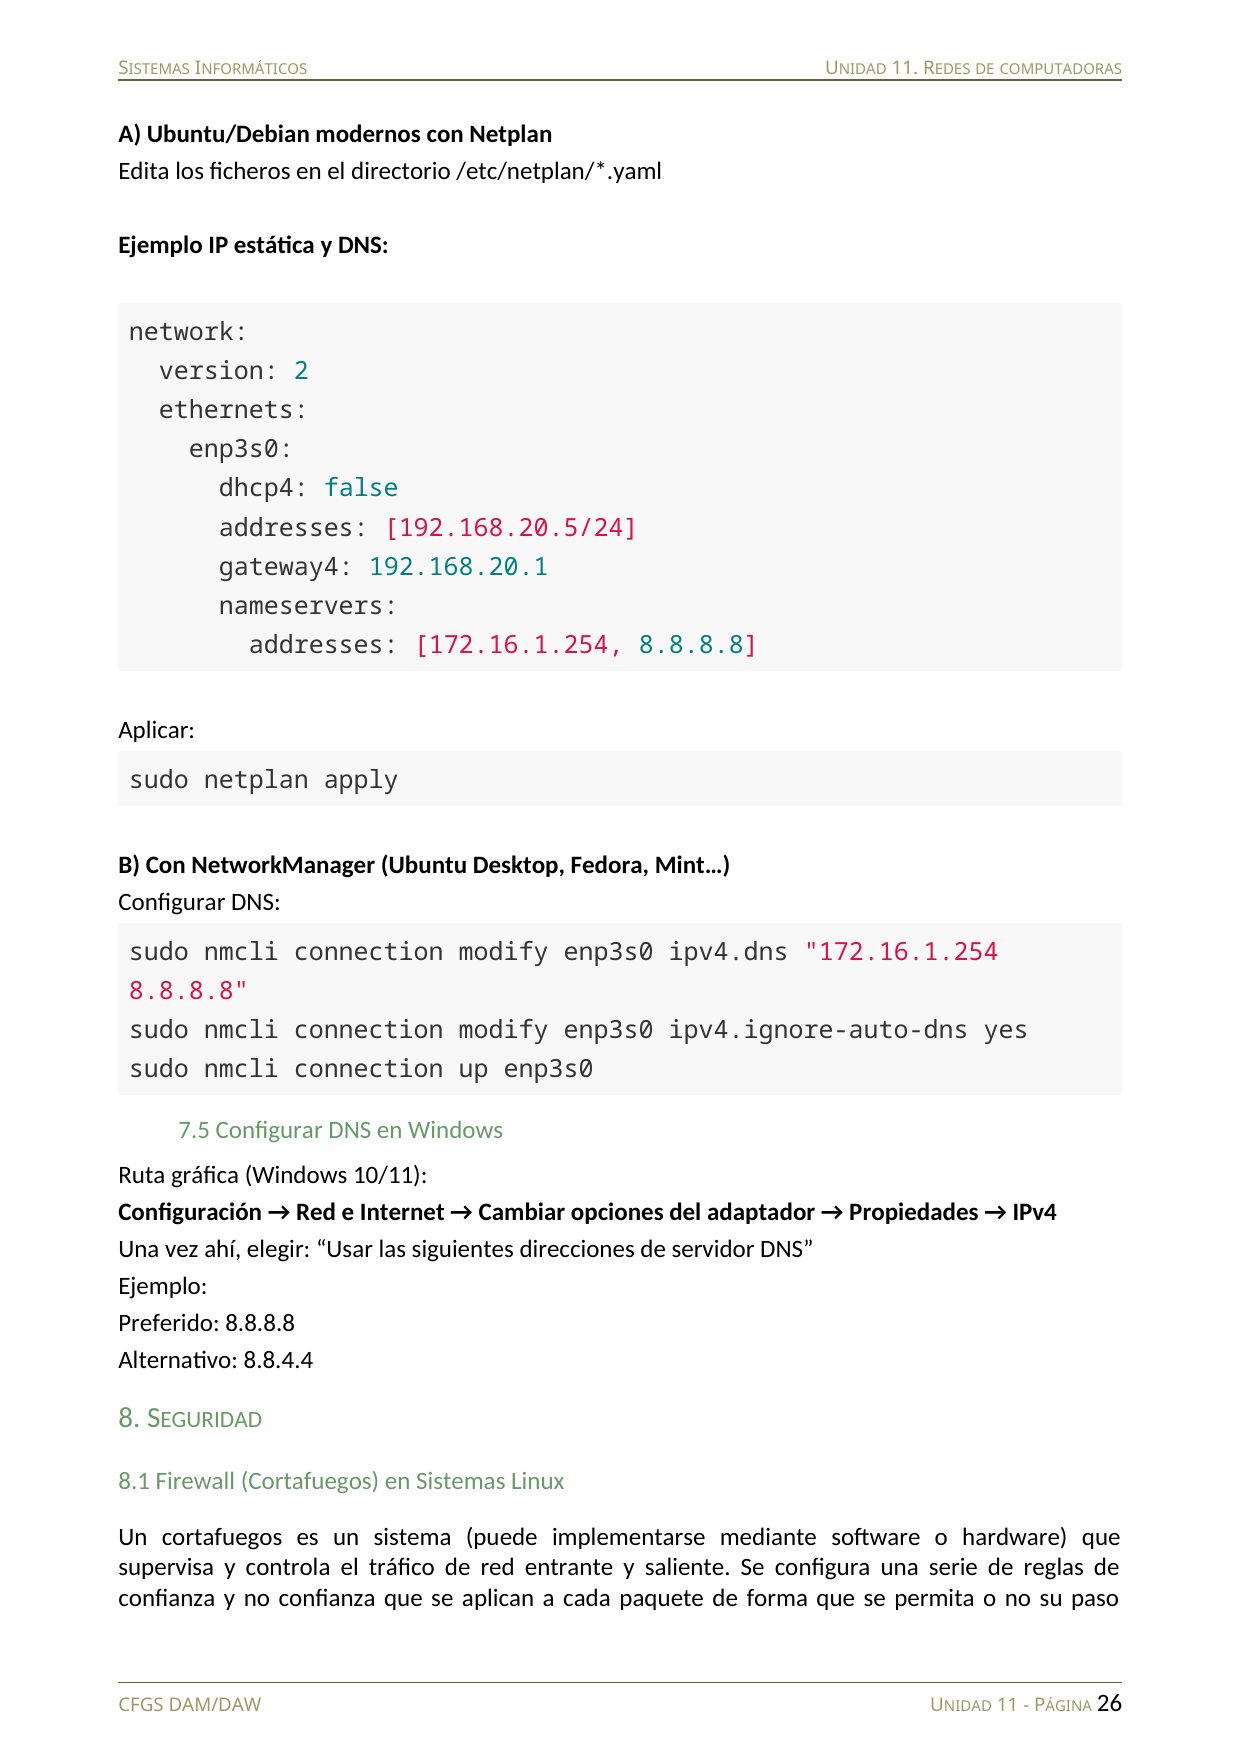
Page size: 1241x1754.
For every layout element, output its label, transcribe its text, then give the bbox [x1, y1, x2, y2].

text Configuración → Red e Internet → Cambiar opciones del adaptador → Propiedades → IPv4 [118, 1196, 1122, 1227]
text Preferido: 8.8.8.8 [118, 1307, 1122, 1338]
text Aplicar: [118, 714, 1122, 744]
table_header network: version: 2 ethernets: enp3s0: dhcp4: false addresses: [192.168.20.5/24] gateway4: 192.168.20.1 nameservers: addresses: [172.16.1.254, 8.8.8.8] [118, 303, 1122, 671]
text Una vez ahí, elegir: “Usar las siguientes direcciones de servidor DNS” [118, 1233, 1122, 1264]
table_header sudo netplan apply [118, 751, 1122, 806]
text Ruta gráfica (Windows 10/11): [118, 1159, 1122, 1190]
text Edita los ficheros en el directorio /etc/netplan/*.yaml [118, 155, 1122, 186]
text Un cortafuegos es un sistema (puede implementarse mediante software o hardware) que supervisa y controla el tráfico de red entrante y saliente. Se configura una serie de reglas de confianza y no confianza que se aplican a cada paquete de forma que se permita o no su paso [118, 1521, 1122, 1612]
text B) Con NetworkManager (Ubuntu Desktop, Fedora, Mint…) [118, 849, 1122, 879]
text A) Ubuntu/Debian modernos con Netplan [118, 118, 1122, 148]
text Ejemplo: [118, 1270, 1122, 1301]
subtitle 7.5 Configurar DNS en Windows [178, 1114, 1122, 1144]
text Ejemplo IP estática y DNS: [118, 229, 1122, 259]
table_header sudo nmcli connection modify enp3s0 ipv4.dns "172.16.1.254 8.8.8.8" sudo nmcli connection modify enp3s0 ipv4.ignore-auto-dns yes sudo nmcli connection up enp3s0 [118, 923, 1122, 1095]
subtitle 8. Seguridad [118, 1399, 1122, 1435]
text Configurar DNS: [118, 886, 1122, 916]
subtitle 8.1 Firewall (Cortafuegos) en Sistemas Linux [118, 1465, 1122, 1496]
text Alternativo: 8.8.4.4 [118, 1344, 1122, 1375]
